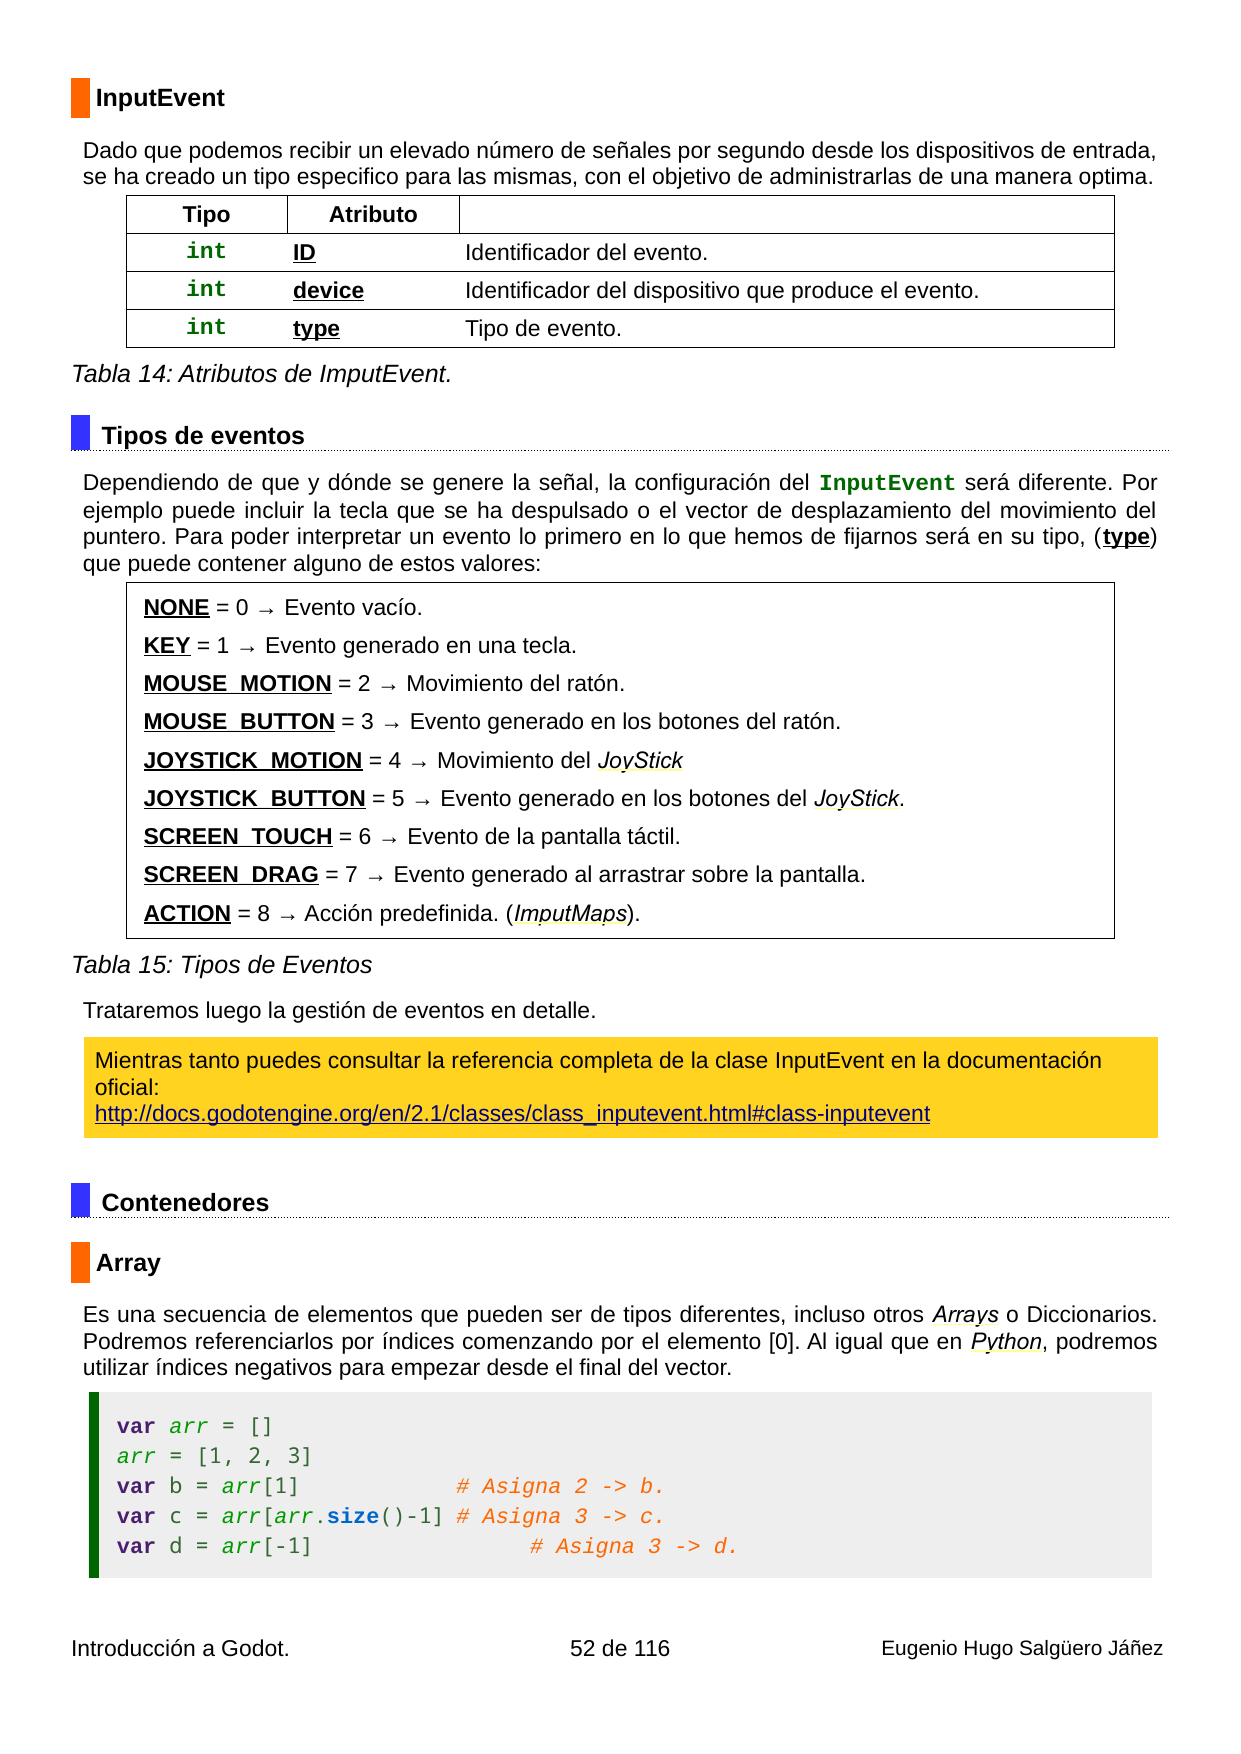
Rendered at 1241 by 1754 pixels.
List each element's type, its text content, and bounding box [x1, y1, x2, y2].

text Mientras tanto puedes consultar la referencia completa de la clase InputEvent en la documentación oficial: [84, 1037, 1158, 1088]
table_cell ID [287, 234, 459, 271]
subtitle Contenedores [71, 1182, 1169, 1217]
table_cell device [287, 272, 459, 309]
table_cell int [127, 310, 287, 347]
text Dependiendo de que y dónde se genere la señal, la configuración del InputEvent será diferente. Por ejemplo puede incluir la tecla que se ha despulsado o el vector de desplazamiento del movimiento del puntero. Para poder interpretar un evento lo primero en lo que hemos de fijarnos será en su tipo, (type) que puede contener alguno de estos valores: [83, 468, 1158, 576]
table_header Tipo [127, 196, 287, 233]
subtitle Array [90, 1242, 1169, 1283]
text arr = [1, 2, 3] [99, 1440, 1152, 1470]
subtitle Tipos de eventos [90, 415, 1169, 450]
table_cell type [287, 310, 459, 347]
text http://docs.godotengine.org/en/2.1/classes/class_inputevent.html#class-inputevent [84, 1088, 1158, 1138]
text var arr = [] [99, 1392, 1152, 1440]
table_header NONE = 0 → Evento vacío. KEY = 1 → Evento generado en una tecla. MOUSE_MOTION = 2 → Movimiento del ratón. MOUSE_BUTTON = 3 → Evento generado en los botones del ratón. JOYSTICK_MOTION = 4 → Movimiento del JoyStick JOYSTICK_BUTTON = 5 → Evento generado en los botones del JoyStick. SCREEN_TOUCH = 6 → Evento de la pantalla táctil. SCREEN_DRAG = 7 → Evento generado al arrastrar sobre la pantalla. ACTION = 8 → Acción predefinida. (ImputMaps). [127, 583, 1114, 937]
text Dado que podemos recibir un elevado número de señales por segundo desde los dispositivos de entrada, se ha creado un tipo especifico para las mismas, con el objetivo de administrarlas de una manera optima. [83, 137, 1158, 189]
text var b = arr[1] # Asigna 2 -> b. [99, 1470, 1152, 1500]
text var c = arr[arr.size()-1] # Asigna 3 -> c. [99, 1500, 1152, 1530]
table_cell Identificador del evento. [459, 234, 1114, 271]
table_cell int [127, 272, 287, 309]
text var d = arr[-1] # Asigna 3 -> d. [99, 1530, 1152, 1578]
table_cell int [127, 234, 287, 271]
subtitle InputEvent [71, 77, 1169, 118]
text Trataremos luego la gestión de eventos en detalle. [83, 997, 1158, 1024]
table_cell Tipo de evento. [459, 310, 1114, 347]
table_cell Identificador del dispositivo que produce el evento. [459, 272, 1114, 309]
text Es una secuencia de elementos que pueden ser de tipos diferentes, incluso otros Arrays o Diccionarios. Podremos referenciarlos por índices comenzando por el elemento [0]. Al igual que en Python, podremos utilizar índices negativos para empezar desde el final del vector. [83, 1301, 1158, 1380]
text Tabla 14: Atributos de ImputEvent. [71, 359, 1169, 388]
text Tabla 15: Tipos de Eventos [71, 950, 1169, 979]
table_header Atributo [288, 196, 459, 233]
table_header [460, 196, 1114, 233]
